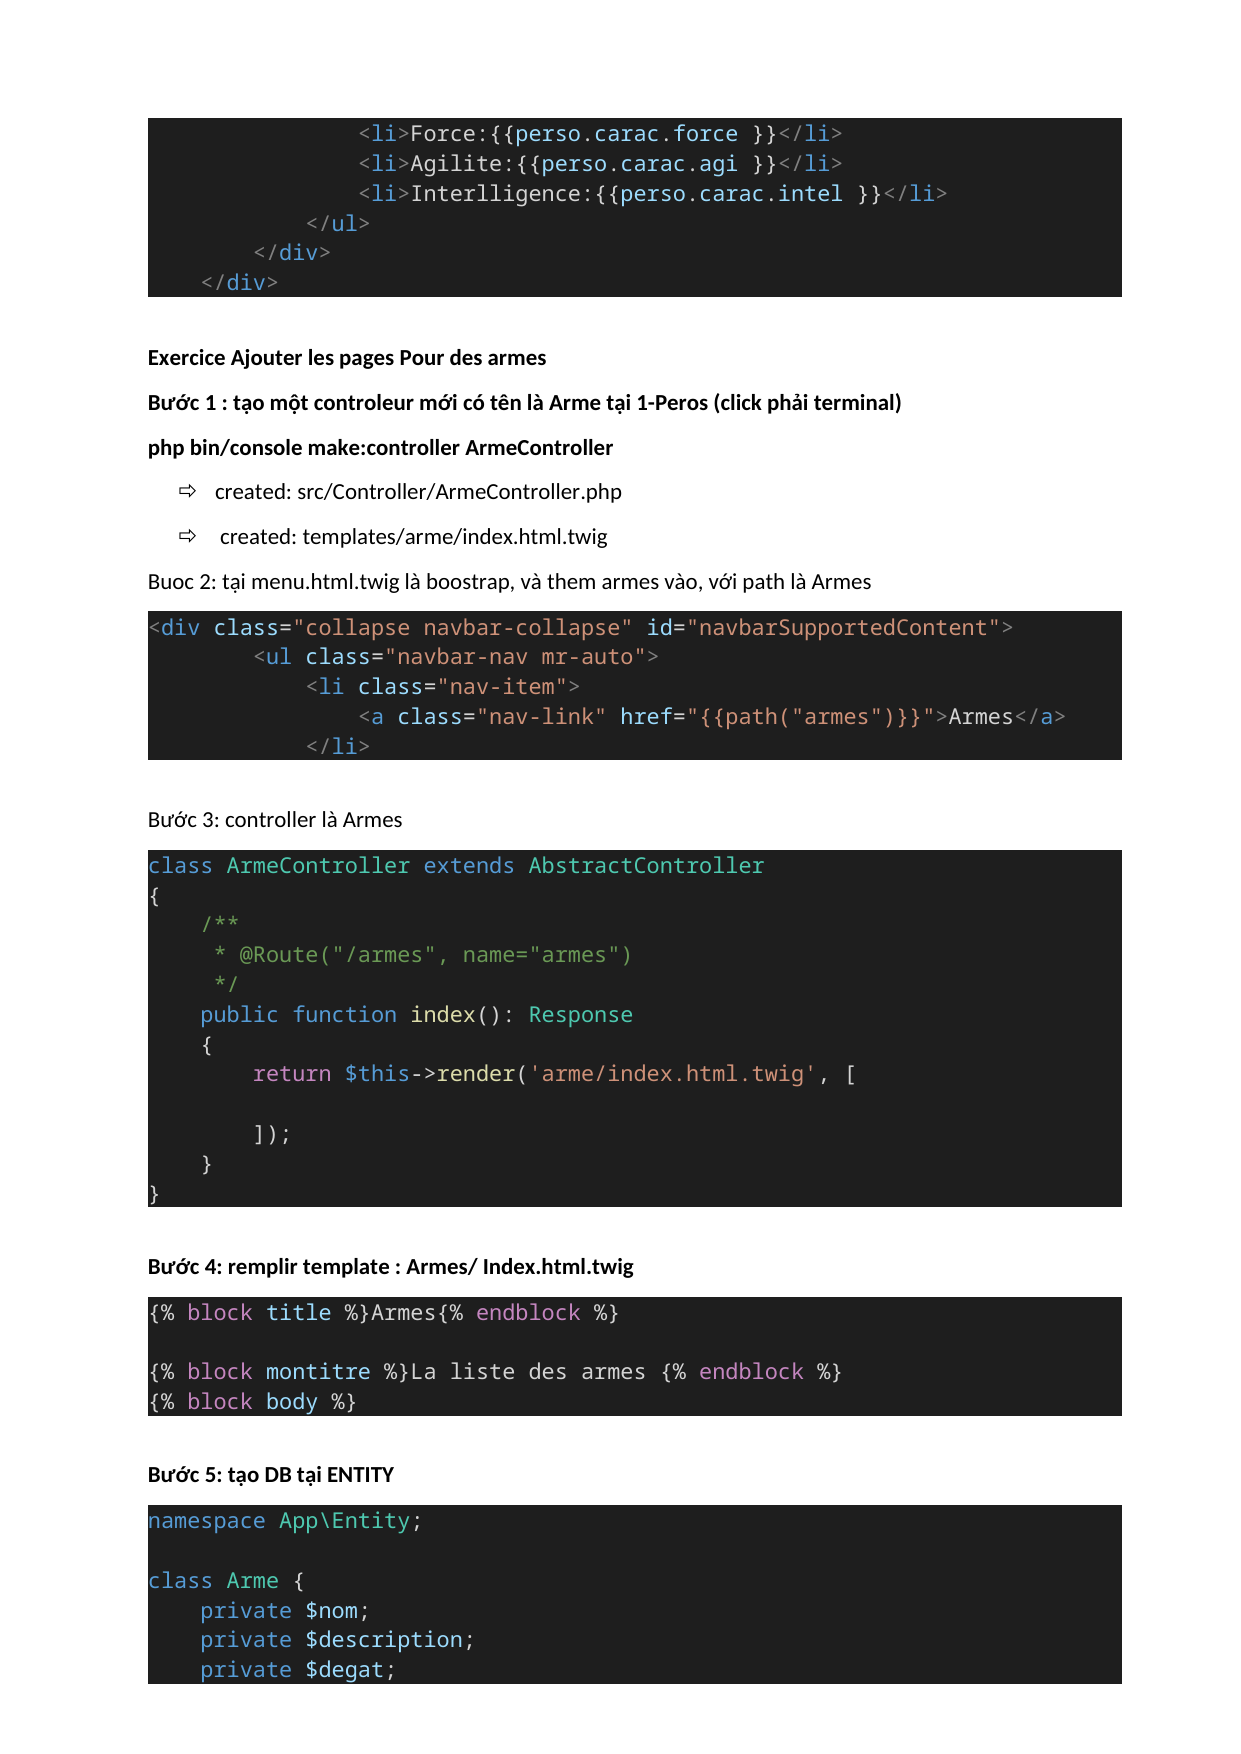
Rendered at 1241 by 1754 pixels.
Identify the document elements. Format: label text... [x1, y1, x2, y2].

text } [148, 1148, 1122, 1177]
text <ul class="navbar-nav mr-auto"> [148, 641, 1122, 671]
text class Arme { [148, 1565, 1122, 1594]
text * @Route("/armes", name="armes") [148, 939, 1122, 969]
text <li>Agilite:{{perso.carac.agi }}</li> [148, 148, 1122, 178]
text <div class="collapse navbar-collapse" id="navbarSupportedContent"> [148, 611, 1122, 641]
text {% block body %} [148, 1386, 1122, 1416]
text /** [148, 909, 1122, 939]
text namespace App\Entity; [148, 1505, 1122, 1535]
text php bin/console make:controller ArmeController [148, 433, 1122, 461]
text Bước 5: tạo DB tại ENTITY [148, 1461, 1122, 1488]
text <li>Force:{{perso.carac.force }}</li> [148, 118, 1122, 148]
text {% block montitre %}La liste des armes {% endblock %} [148, 1356, 1122, 1386]
text private $description; [148, 1624, 1122, 1654]
text private $nom; [148, 1594, 1122, 1624]
text */ [148, 969, 1122, 999]
text public function index(): Response [148, 999, 1122, 1028]
text ]); [148, 1118, 1122, 1148]
text Bước 3: controller là Armes [148, 805, 1122, 833]
text </div> [148, 237, 1122, 267]
text Buoc 2: tại menu.html.twig là boostrap, và them armes vào, với path là Armes [148, 567, 1122, 595]
list created: src/Controller/ArmeController.php [177, 477, 1122, 505]
text <li class="nav-item"> [148, 671, 1122, 701]
text Bước 1 : tạo một controleur mới có tên là Arme tại 1-Peros (click phải terminal) [148, 388, 1122, 416]
text <li>Interlligence:{{perso.carac.intel }}</li> [148, 178, 1122, 207]
text private $degat; [148, 1654, 1122, 1684]
text </div> [148, 267, 1122, 297]
text Exercice Ajouter les pages Pour des armes [148, 343, 1122, 371]
text return $this->render('arme/index.html.twig', [ [148, 1058, 1122, 1088]
text class ArmeController extends AbstractController [148, 850, 1122, 879]
text Bước 4: remplir template : Armes/ Index.html.twig [148, 1252, 1122, 1280]
text {% block title %}Armes{% endblock %} [148, 1297, 1122, 1326]
text } [148, 1177, 1122, 1207]
text { [148, 879, 1122, 909]
text <a class="nav-link" href="{{path("armes")}}">Armes</a> [148, 701, 1122, 731]
text </ul> [148, 207, 1122, 237]
text { [148, 1028, 1122, 1058]
list created: templates/arme/index.html.twig [177, 522, 1122, 550]
text </li> [148, 731, 1122, 760]
